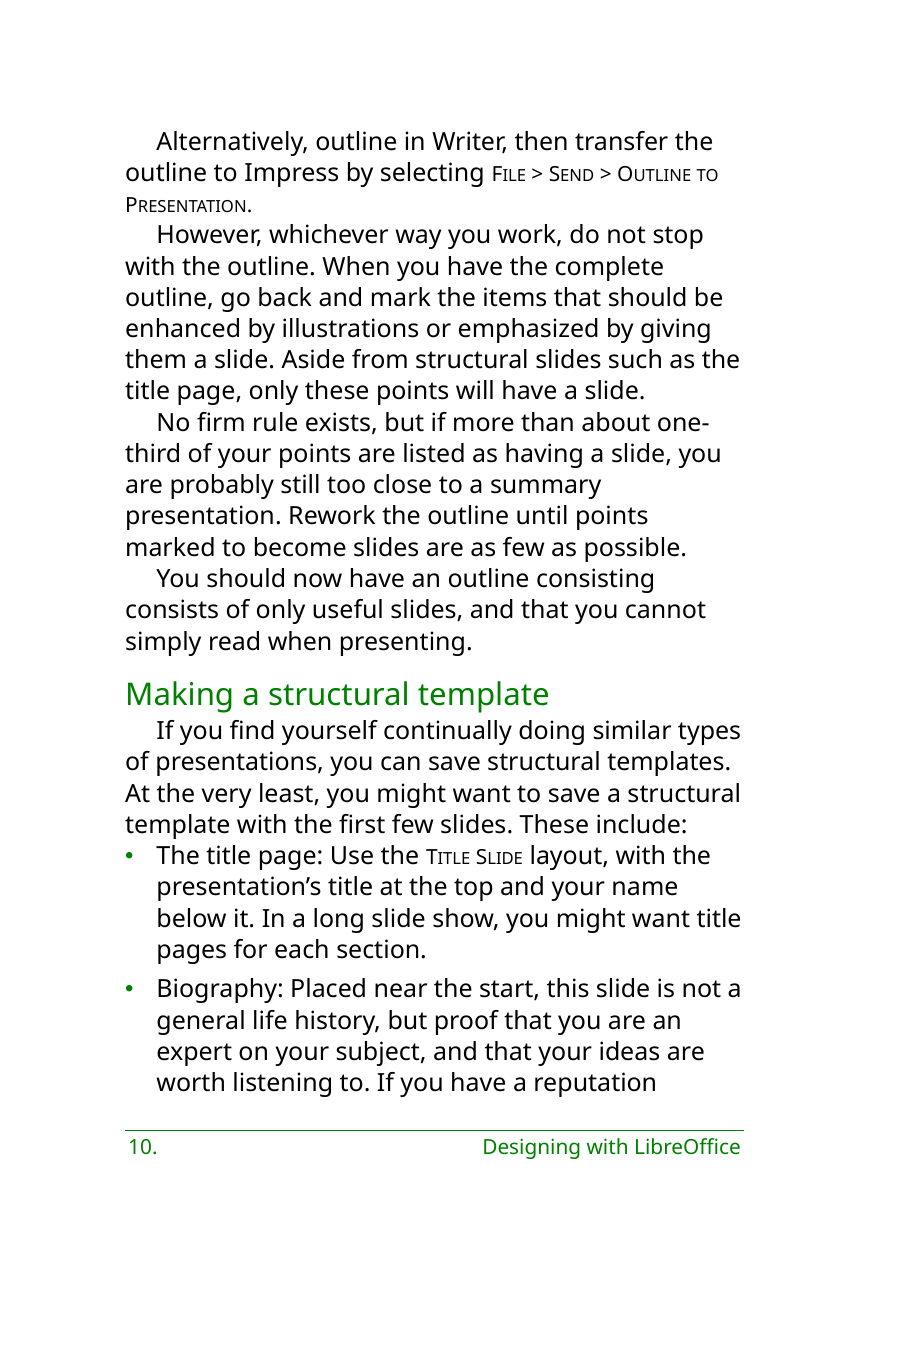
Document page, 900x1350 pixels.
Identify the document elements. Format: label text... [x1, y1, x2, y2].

text If you find yourself continually doing similar types of presentations, you can save structural templates. At the very least, you might want to save a structural template with the first few slides. These include: [125, 714, 744, 839]
list The title page: Use the Title Slide layout, with the presentation’s title at the top and your name below it. In a long slide show, you might want title pages for each section. [125, 839, 744, 964]
list Biography: Placed near the start, this slide is not a general life history, but proof that you are an expert on your subject, and that your ideas are worth listening to. If you have a reputation [125, 973, 744, 1098]
text No firm rule exists, but if more than about one-third of your points are listed as having a slide, you are probably still too close to a summary presentation. Rework the outline until points marked to become slides are as few as possible. [125, 406, 744, 562]
text You should now have an outline consisting consists of only useful slides, and that you cannot simply read when presenting. [125, 562, 744, 656]
text However, whichever way you work, do not stop with the outline. When you have the complete outline, go back and mark the items that should be enhanced by illustrations or emphasized by giving them a slide. Aside from structural slides such as the title page, only these points will have a slide. [125, 219, 744, 406]
subtitle Making a structural template [125, 672, 744, 714]
text Alternatively, outline in Writer, then transfer the outline to Impress by selecting File > Send > Outline to Presentation. [125, 125, 744, 219]
